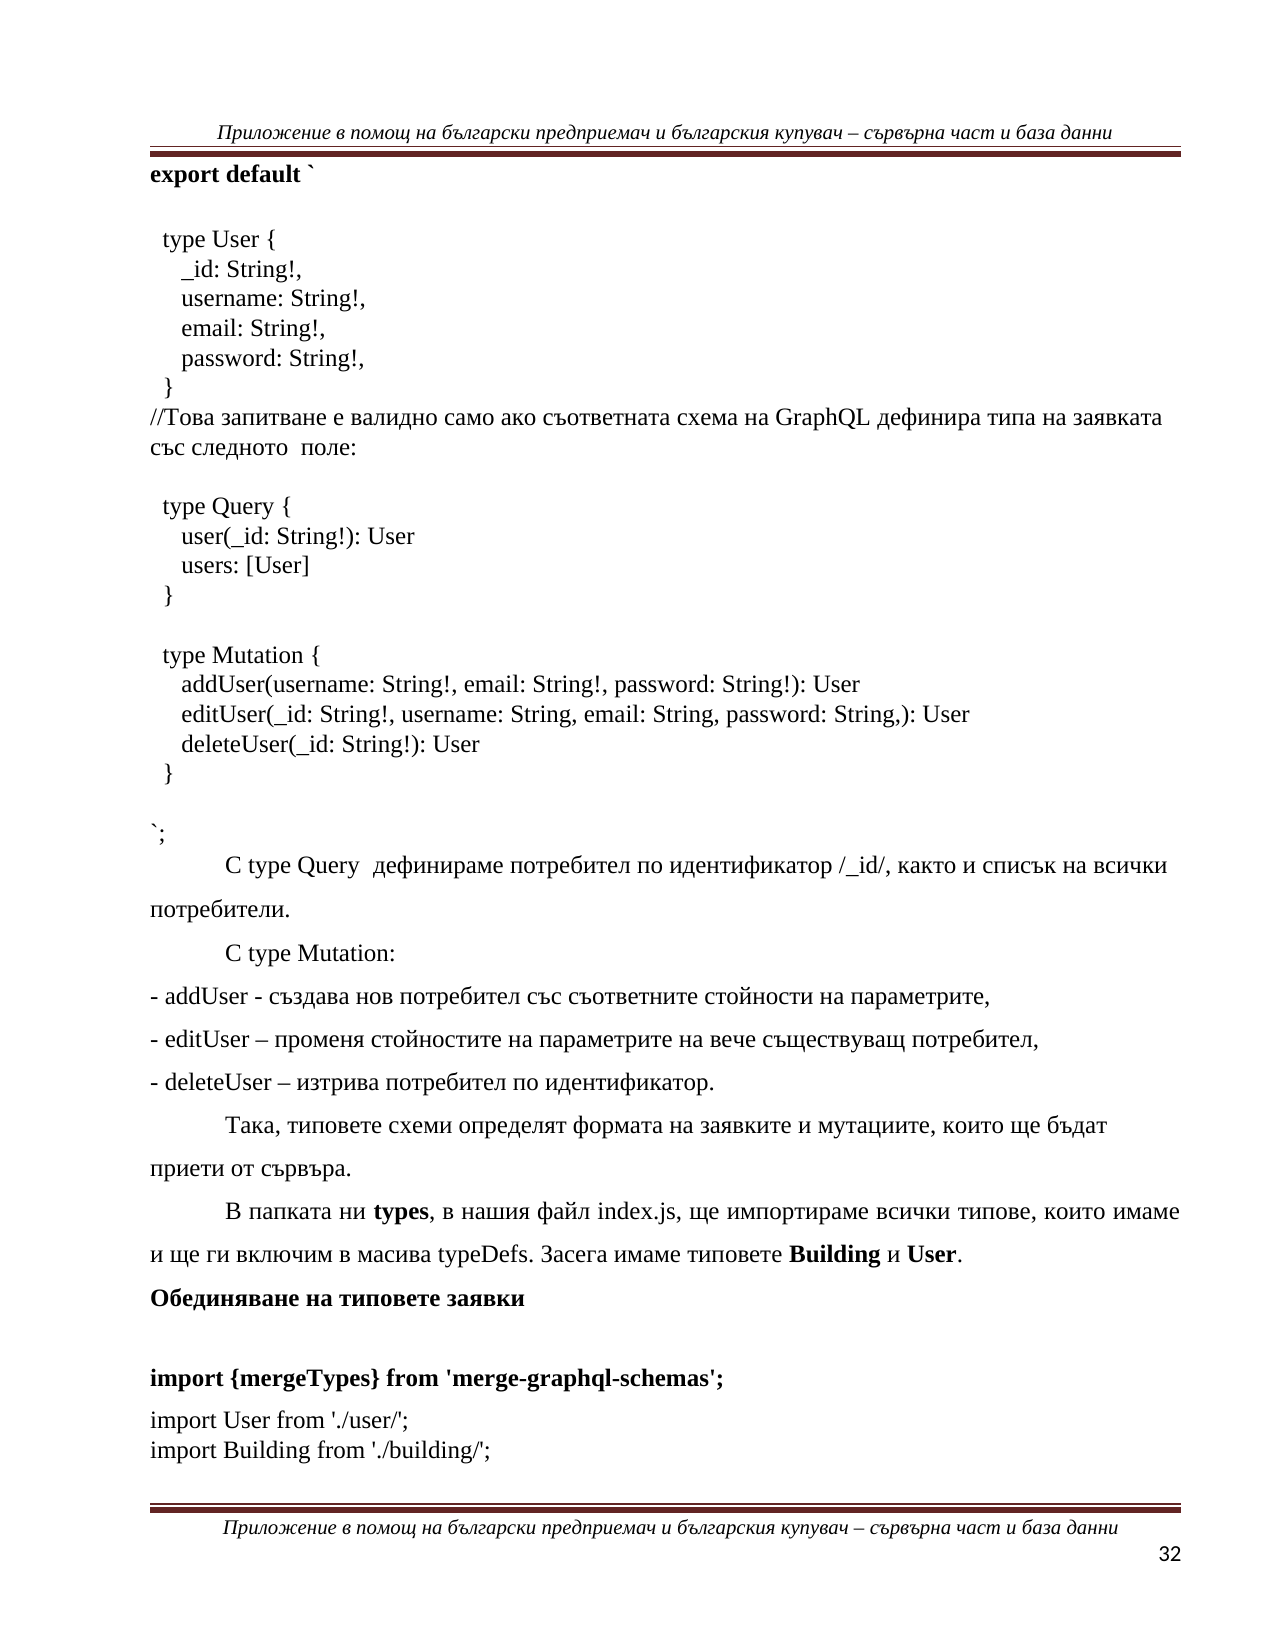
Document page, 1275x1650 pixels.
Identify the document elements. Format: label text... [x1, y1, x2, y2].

text } [150, 372, 1181, 401]
text editUser(_id: String!, username: String, email: String, password: String,): User [150, 698, 1181, 728]
text Така, типовете схеми определят формата на заявките и мутациите, които ще бъдат приети от сървъра. [150, 1110, 1181, 1182]
text - editUser – променя стойностите на параметрите на вече съществуващ потребител, [150, 1024, 1181, 1053]
text username: String!, [150, 282, 1181, 312]
text users: [User] [150, 550, 1181, 579]
text addUser(username: String!, email: String!, password: String!): User [150, 668, 1181, 698]
text type Mutation { [150, 639, 1181, 668]
text type User { [150, 223, 1181, 253]
text Обединяване на типовете заявки [150, 1283, 1181, 1311]
text С type Mutation: [150, 938, 1181, 966]
text - addUser - създава нов потребител със съответните стойности на параметрите, [150, 981, 1181, 1009]
text export default ` [150, 159, 1181, 188]
text } [150, 757, 1181, 787]
text _id: String!, [150, 253, 1181, 282]
text `; [150, 817, 1181, 847]
text //Това запитване е валидно само ако съответната схема на GraphQL дефинира типа на заявката със следното поле: [150, 401, 1181, 461]
text В папката ни types, в нашия файл index.js, ще импортираме всички типове, които имаме и ще ги включим в масива typeDefs. Засега имаме типовете Building и User. [150, 1196, 1181, 1268]
text С type Query дефинираме потребител по идентификатор /_id/, както и списък на всички потребители. [150, 847, 1181, 923]
text import Building from './building/'; [150, 1434, 1181, 1464]
text type Query { [150, 490, 1181, 520]
text - deleteUser – изтрива потребител по идентификатор. [150, 1067, 1181, 1096]
text deleteUser(_id: String!): User [150, 728, 1181, 757]
text } [150, 579, 1181, 609]
text import User from './user/'; [150, 1404, 1181, 1434]
text password: String!, [150, 342, 1181, 372]
text user(_id: String!): User [150, 520, 1181, 550]
text import {mergeTypes} from 'merge-graphql-schemas'; [150, 1363, 1181, 1392]
text email: String!, [150, 312, 1181, 342]
